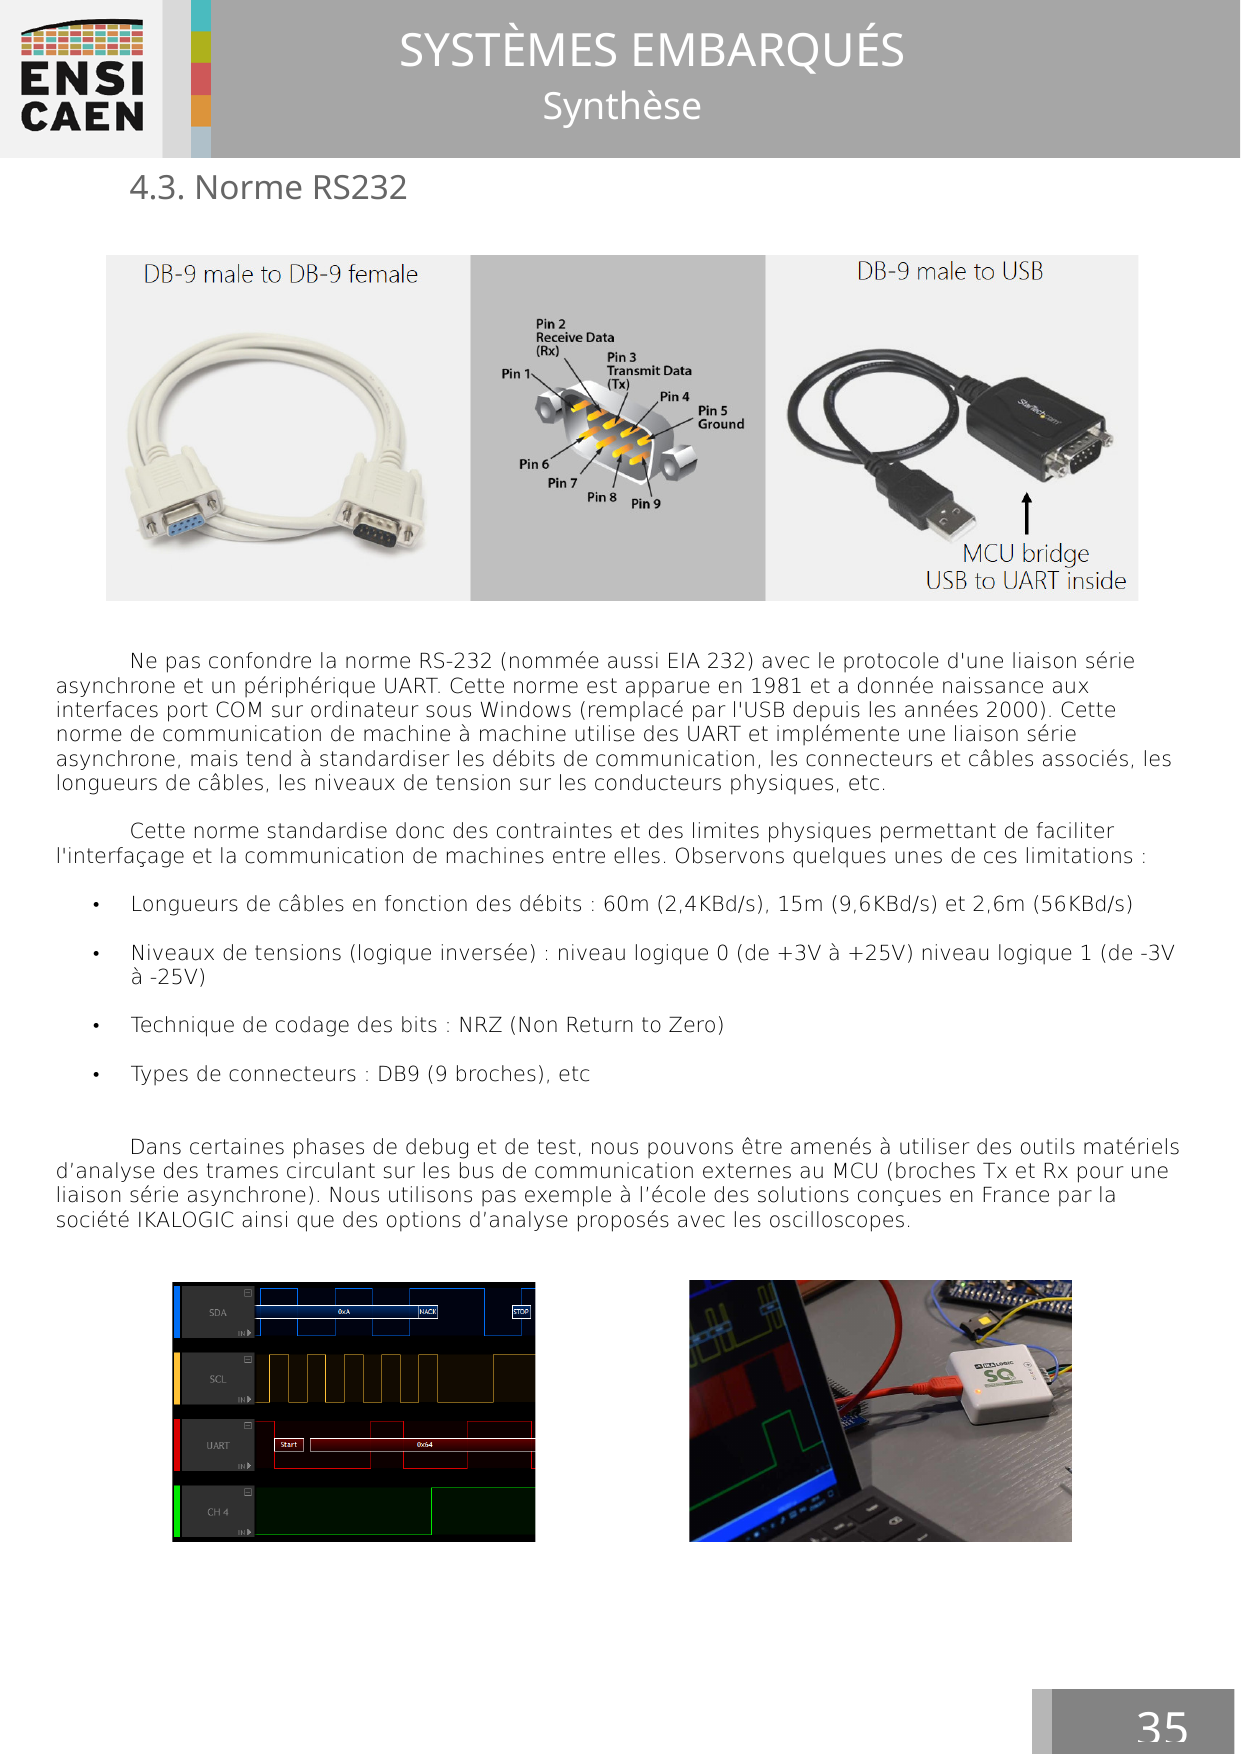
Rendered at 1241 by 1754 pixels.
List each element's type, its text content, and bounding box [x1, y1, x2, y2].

list Niveaux de tensions (logique inversée) : niveau logique 0 (de +3V à +25V) niveau logique 1 (de -3V à -25V) [93, 941, 1189, 989]
picture [689, 1280, 1072, 1542]
text 4.3. Norme RS232 [55, 164, 1189, 209]
text Dans certaines phases de debug et de test, nous pouvons être amenés à utiliser des outils matériels d’analyse des trames circulant sur les bus de communication externes au MCU (broches Tx et Rx pour une liaison série asynchrone). Nous utilisons pas exemple à l’école des solutions conçues en France par la société IKALOGIC ainsi que des options d’analyse proposés avec les oscilloscopes. [55, 1135, 1189, 1232]
list Types de connecteurs : DB9 (9 broches), etc [93, 1062, 1189, 1086]
text Ne pas confondre la norme RS-232 (nommée aussi EIA 232) avec le protocole d'une liaison série asynchrone et un périphérique UART. Cette norme est apparue en 1981 et a donnée naissance aux interfaces port COM sur ordinateur sous Windows (remplacé par l'USB depuis les années 2000). Cette norme de communication de machine à machine utilise des UART et implémente une liaison série asynchrone, mais tend à standardiser les débits de communication, les connecteurs et câbles associés, les longueurs de câbles, les niveaux de tension sur les conducteurs physiques, etc. [55, 649, 1189, 795]
list Technique de codage des bits : NRZ (Non Return to Zero) [93, 1013, 1189, 1038]
picture [0, 0, 1241, 158]
picture [172, 1282, 536, 1542]
picture [106, 255, 1139, 601]
text Cette norme standardise donc des contraintes et des limites physiques permettant de faciliter l'interfaçage et la communication de machines entre elles. Observons quelques unes de ces limitations : [55, 819, 1189, 868]
list Longueurs de câbles en fonction des débits : 60m (2,4KBd/s), 15m (9,6KBd/s) et 2,6m (56KBd/s) [93, 892, 1189, 916]
picture [1032, 1689, 1235, 1754]
